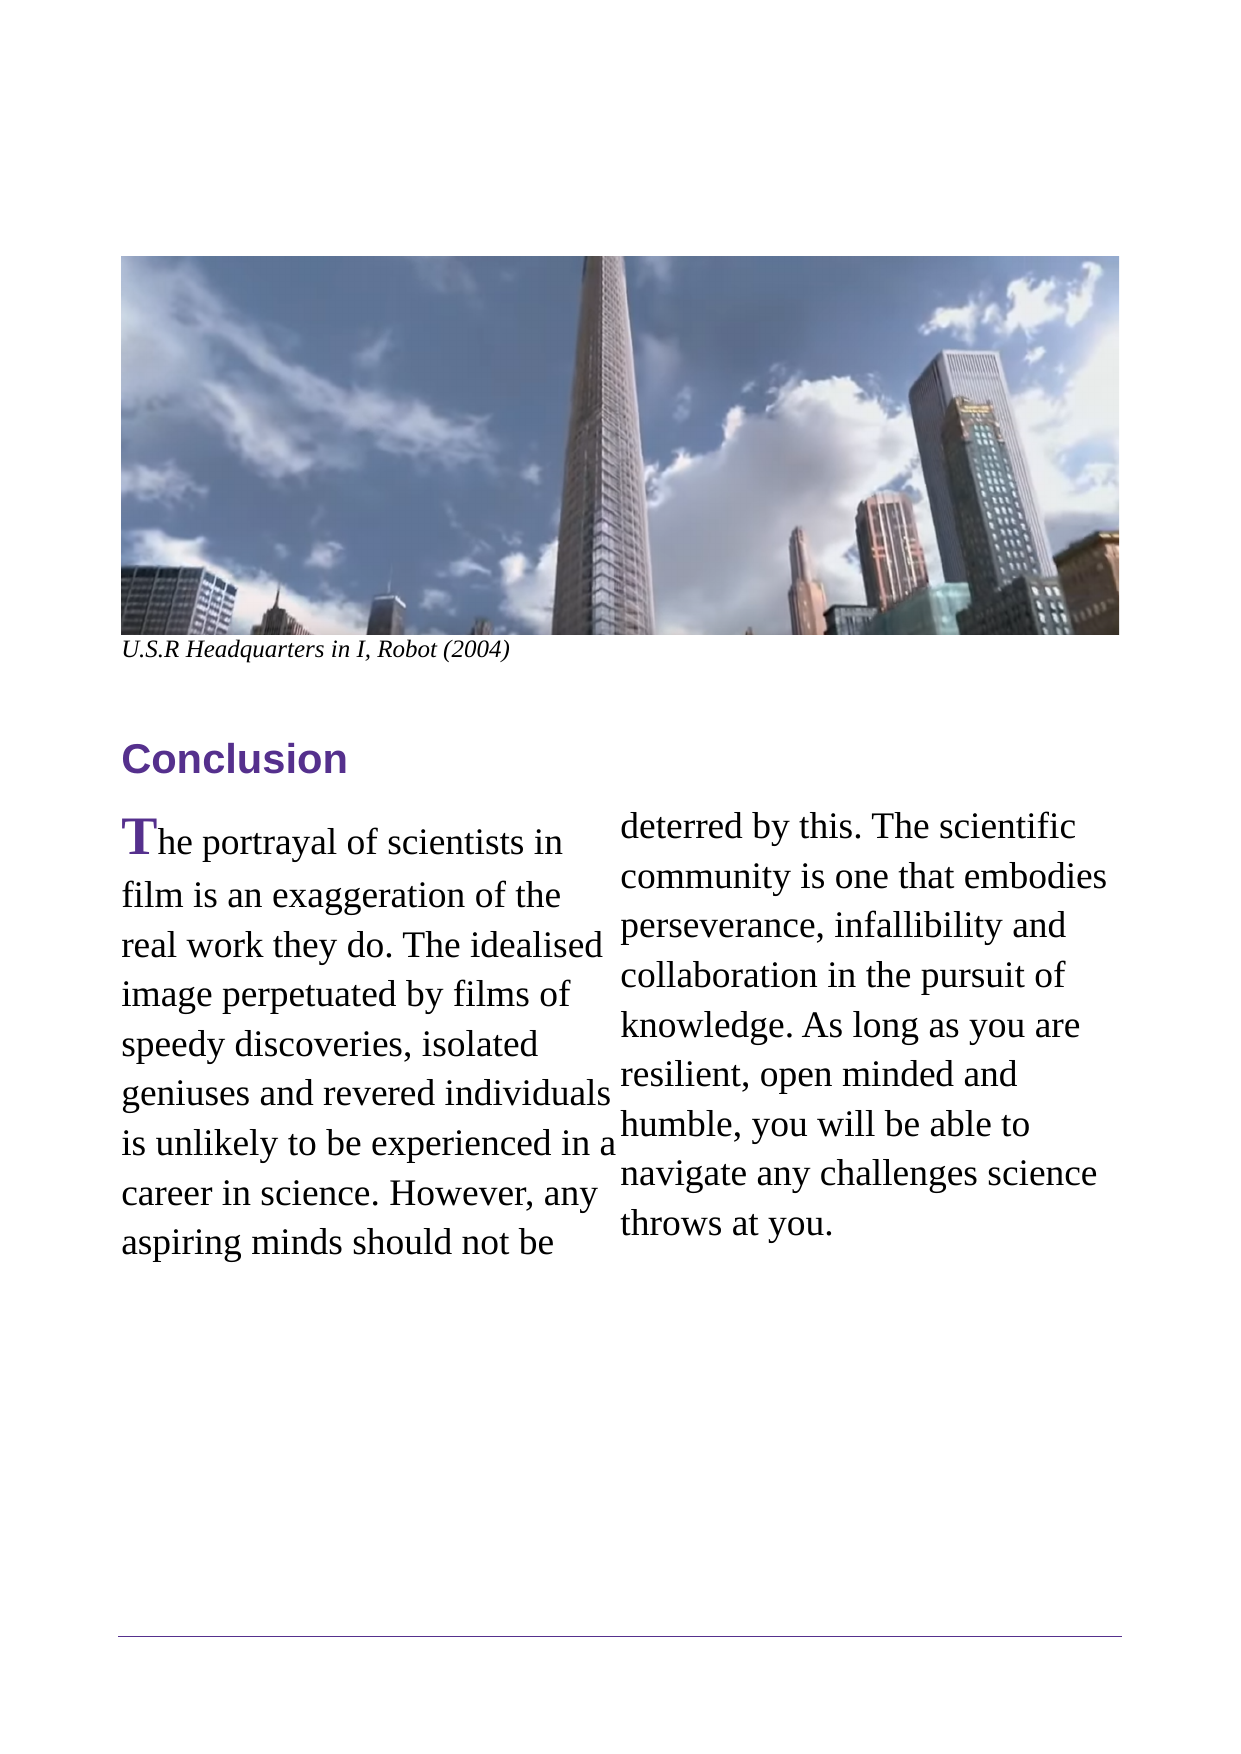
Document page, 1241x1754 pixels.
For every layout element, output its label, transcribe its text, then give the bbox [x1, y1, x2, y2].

picture [121, 256, 1120, 635]
text The portrayal of scientists in film is an exaggeration of the real work they do. The idealised image perpetuated by films of speedy discoveries, isolated geniuses and revered individuals is unlikely to be experienced in a career in science. However, any aspiring minds should not be deterred by this. The scientific community is one that embodies perseverance, infallibility and collaboration in the pursuit of knowledge. As long as you are resilient, open minded and humble, you will be able to navigate any challenges science throws at you. [121, 804, 1119, 1263]
text Conclusion [121, 734, 1119, 782]
text U.S.R Headquarters in I, Robot (2004) [121, 635, 1119, 663]
